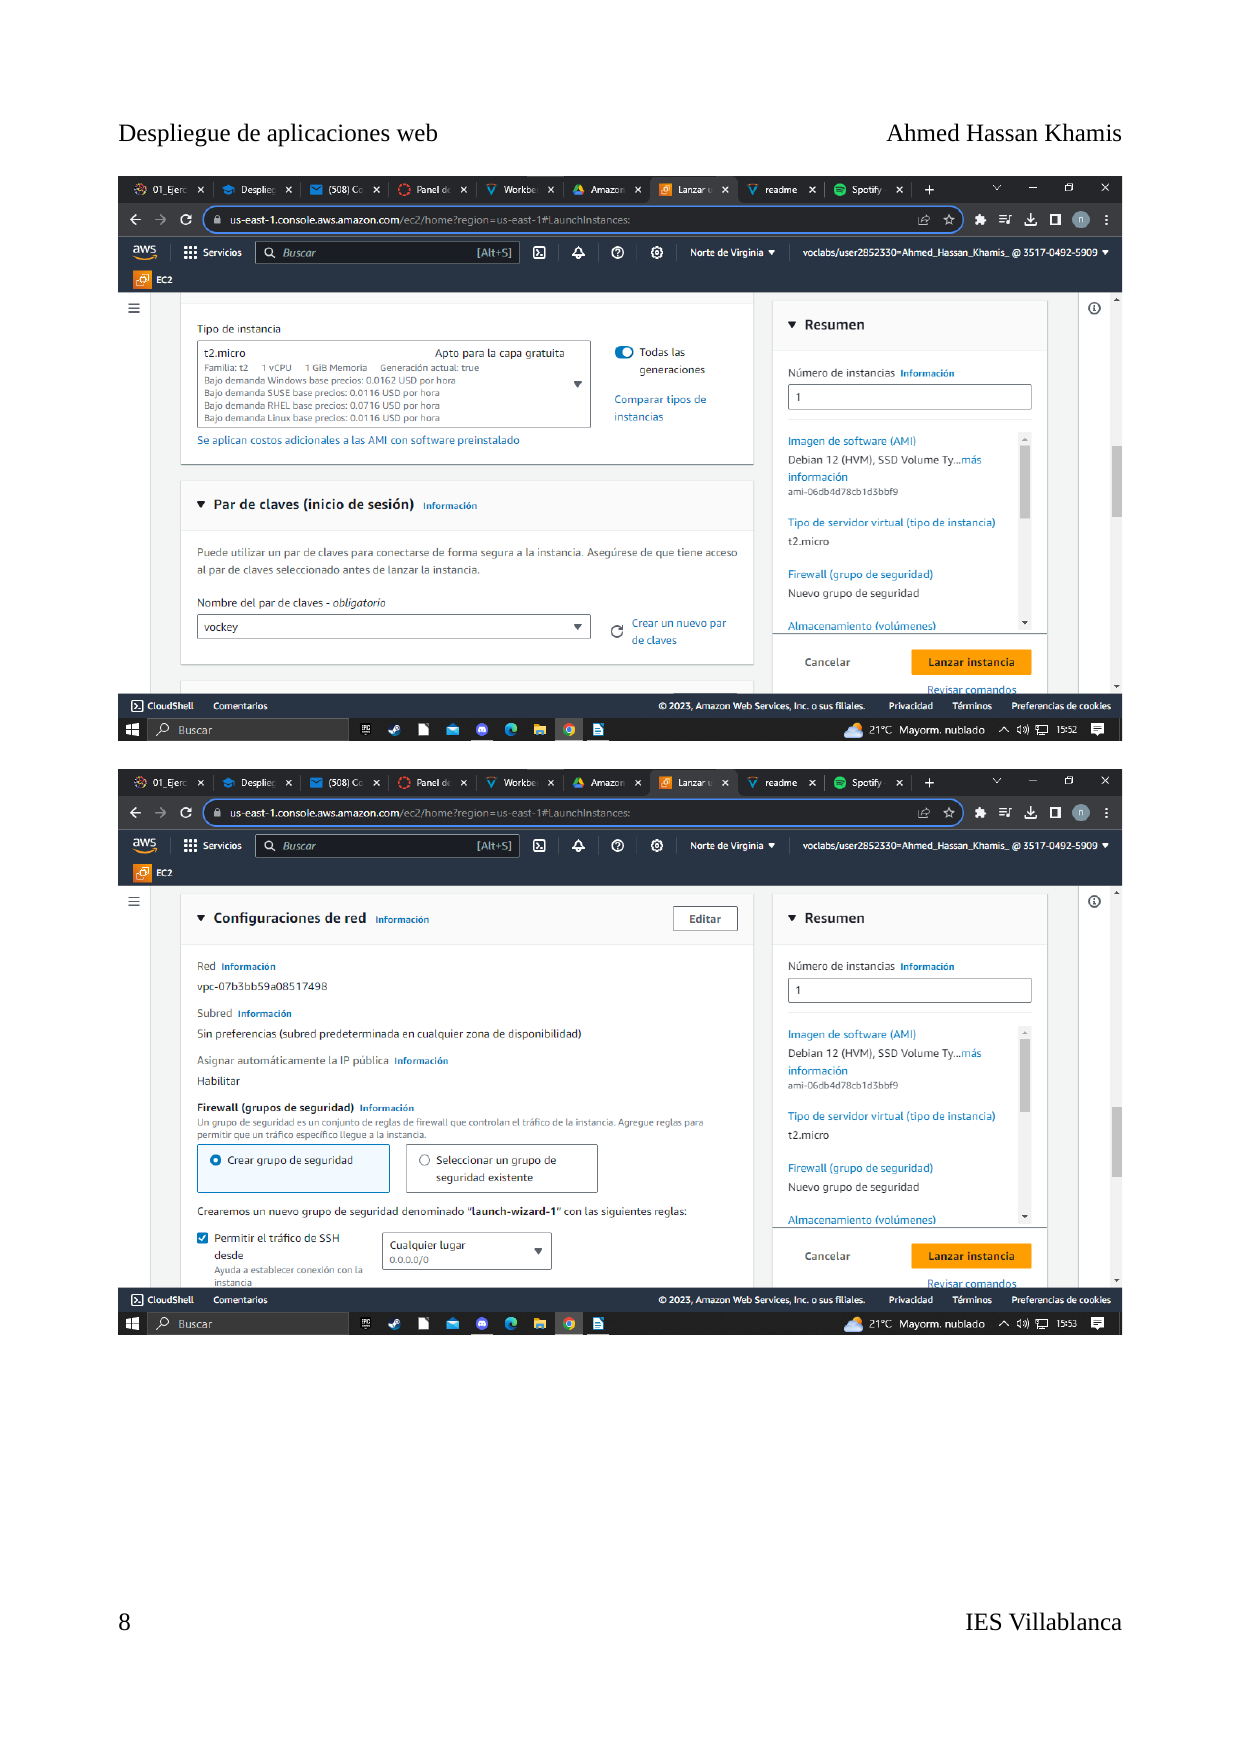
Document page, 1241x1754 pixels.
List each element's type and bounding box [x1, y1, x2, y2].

picture [118, 176, 1123, 741]
picture [118, 769, 1123, 1335]
